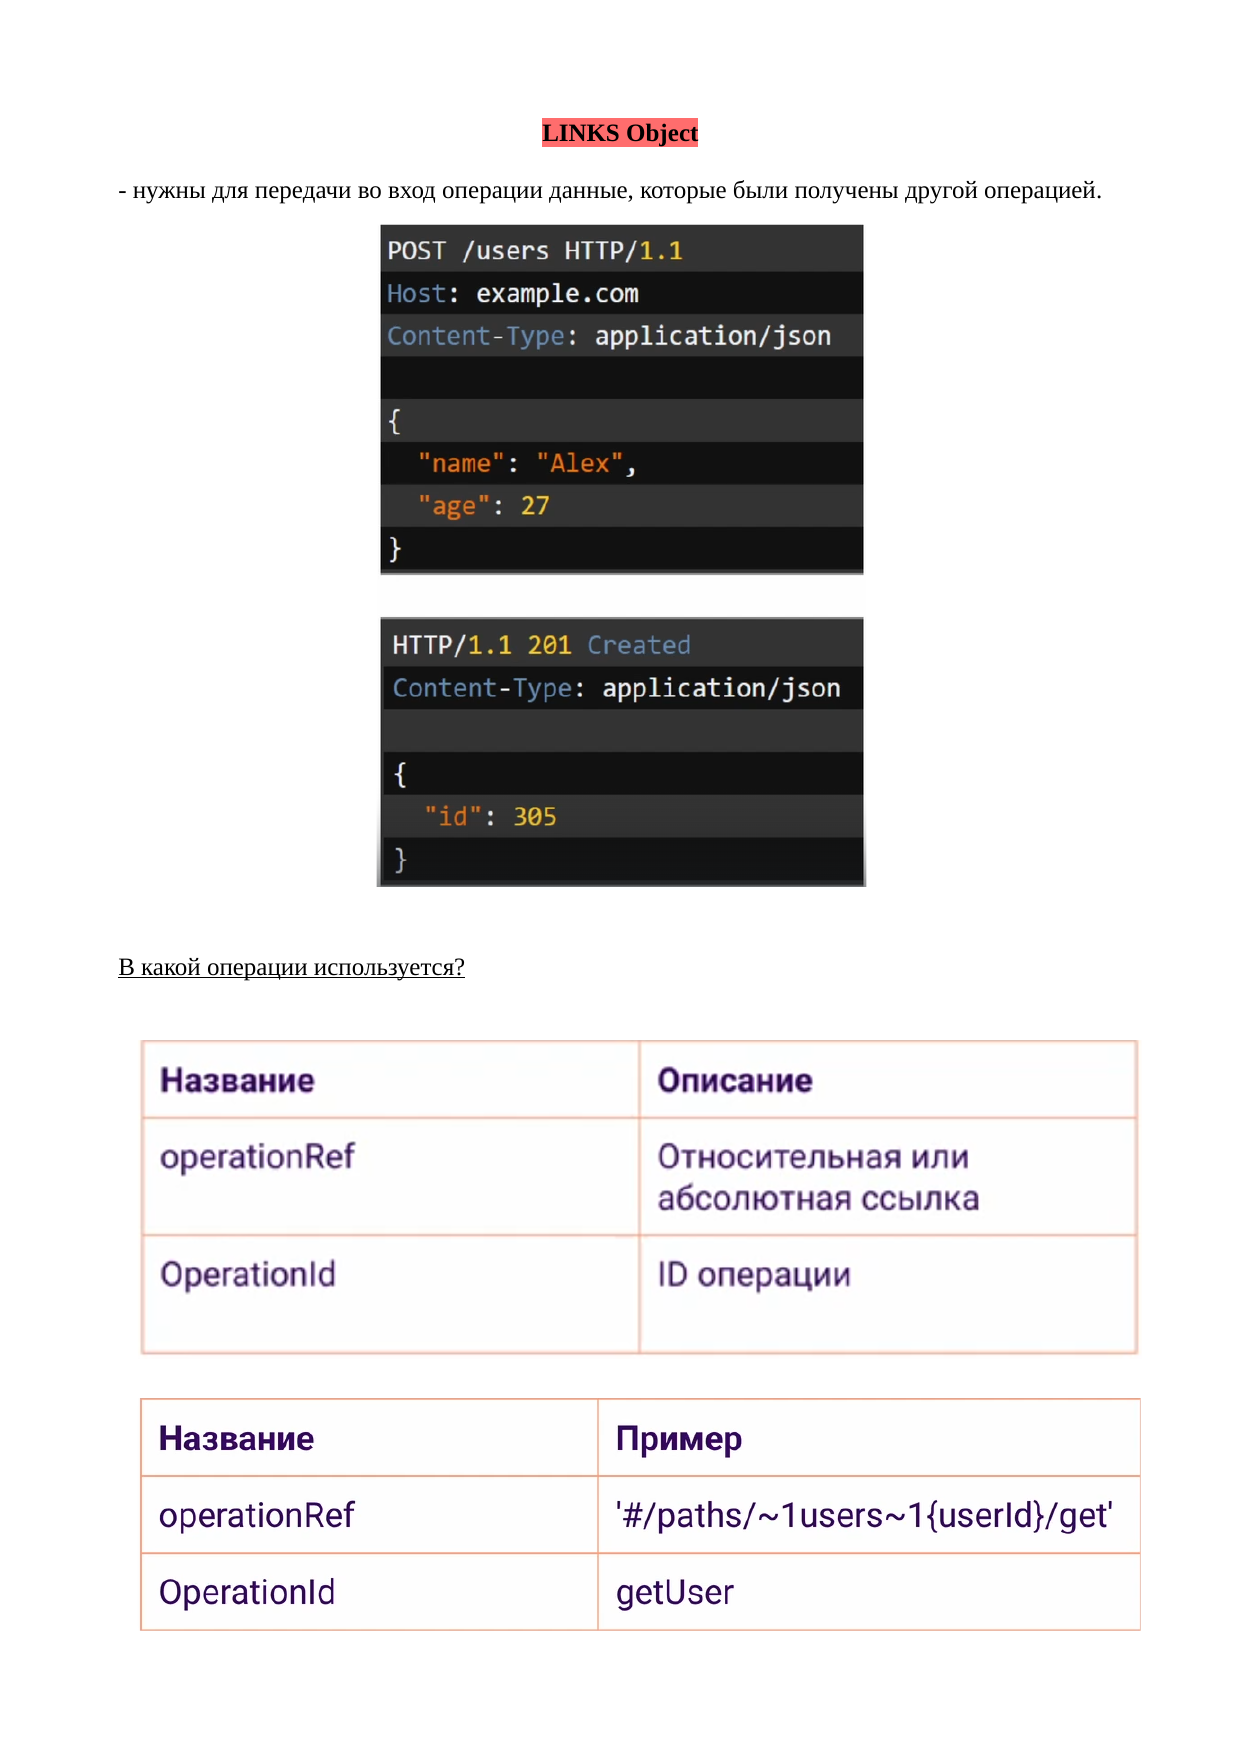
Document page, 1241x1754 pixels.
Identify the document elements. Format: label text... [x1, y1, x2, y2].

text В какой операции используется? [118, 952, 1122, 981]
text LINKS Object [118, 118, 1122, 147]
text - нужны для передачи во вход операции данные, которые были получены другой операцией. [118, 176, 1122, 204]
picture [376, 224, 867, 887]
picture [137, 1040, 1142, 1359]
picture [136, 1398, 1141, 1631]
